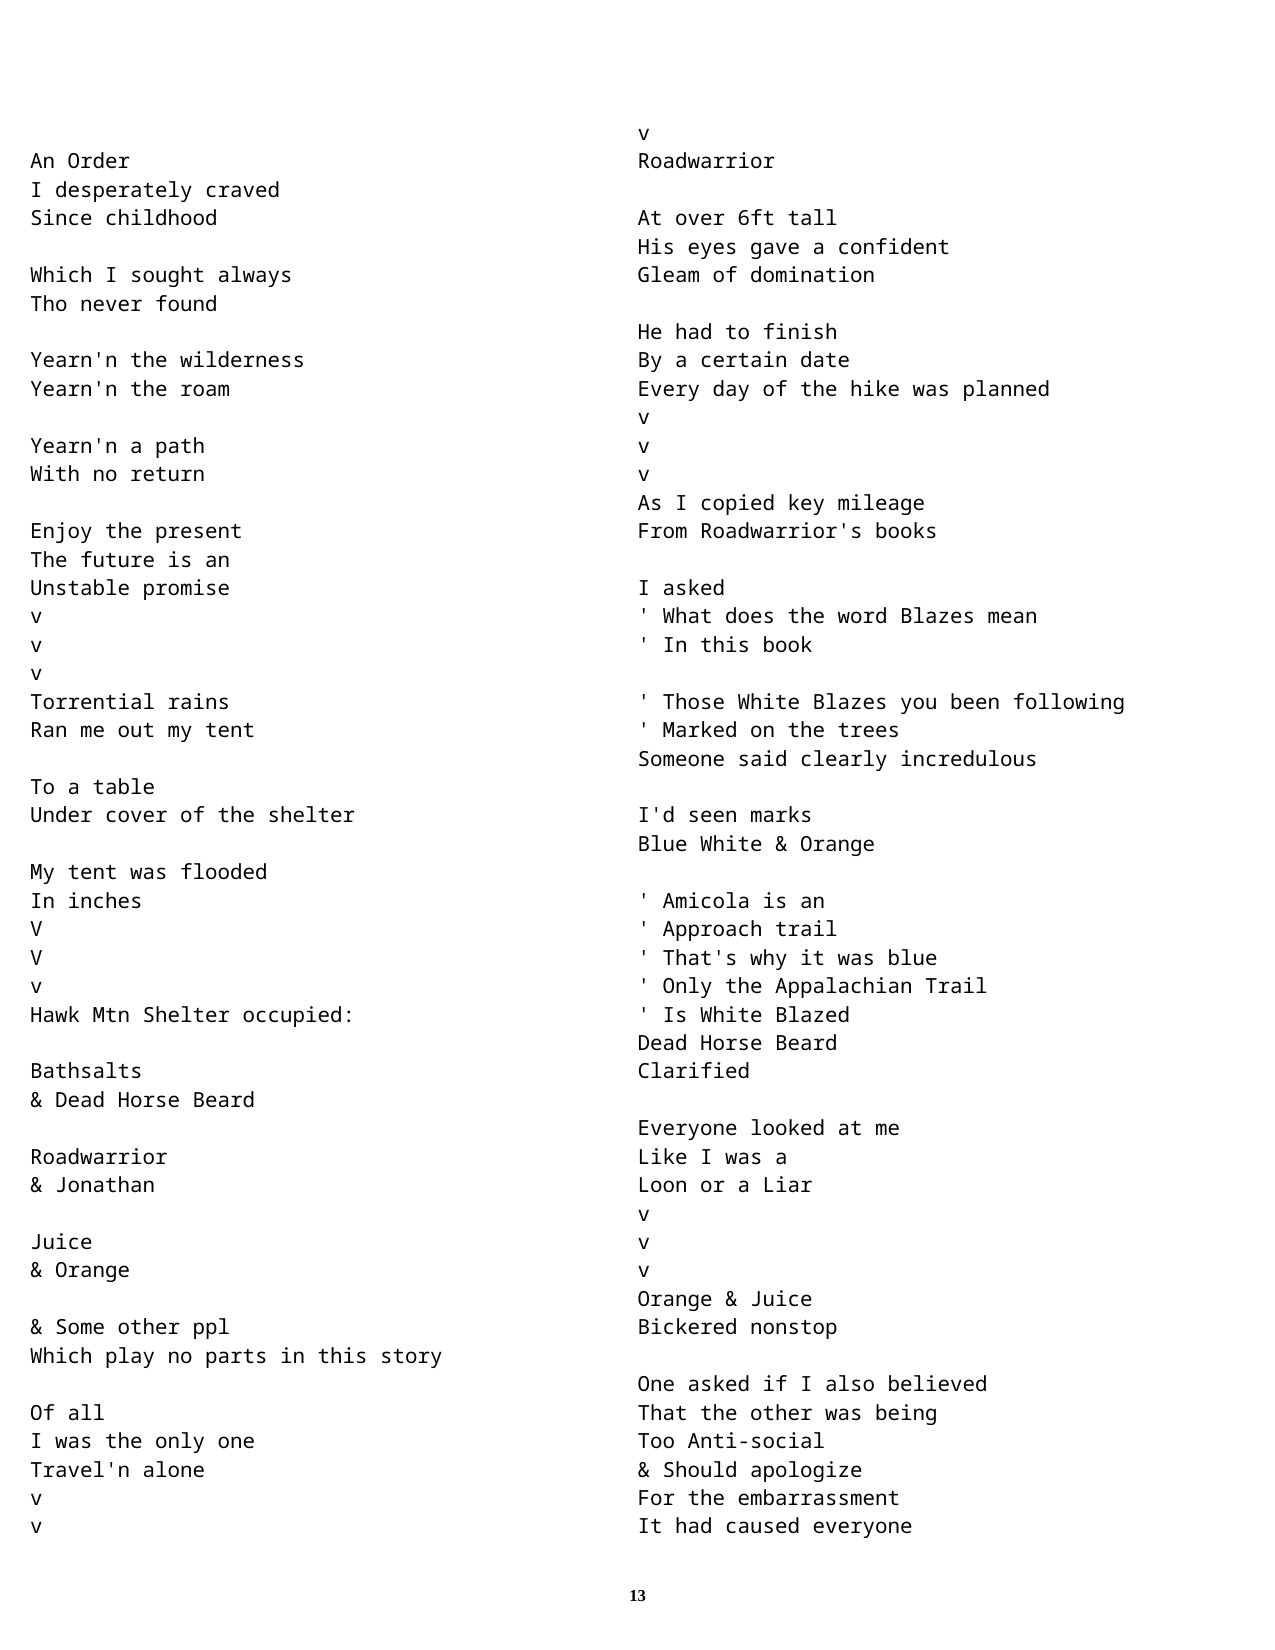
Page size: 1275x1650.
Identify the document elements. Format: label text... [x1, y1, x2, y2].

text v [30, 630, 637, 658]
text Roadwarrior [637, 147, 1245, 175]
text v [30, 1512, 637, 1540]
text From Roadwarrior's books [637, 516, 1245, 545]
text Which play no parts in this story [30, 1341, 637, 1369]
text Every day of the hike was planned [637, 374, 1245, 402]
text I'd seen marks [637, 801, 1245, 829]
text In inches [30, 886, 637, 914]
text Yearn'n the wilderness [30, 346, 637, 374]
text ' In this book [637, 630, 1245, 658]
text v [30, 1483, 637, 1512]
text Yearn'n the roam [30, 374, 637, 402]
text ' Marked on the trees [637, 715, 1245, 744]
text Bickered nonstop [637, 1312, 1245, 1341]
text Tho never found [30, 289, 637, 317]
text Ran me out my tent [30, 715, 637, 744]
text V [30, 943, 637, 971]
text v [637, 118, 1245, 147]
text Travel'n alone [30, 1455, 637, 1483]
text I asked [637, 573, 1245, 602]
text Unstable promise [30, 573, 637, 602]
text He had to finish [637, 317, 1245, 346]
text Blue White & Orange [637, 829, 1245, 857]
text Orange & Juice [637, 1284, 1245, 1312]
text The future is an [30, 545, 637, 573]
text Which I sought always [30, 260, 637, 289]
text ' Only the Appalachian Trail [637, 971, 1245, 1000]
text It had caused everyone [637, 1512, 1245, 1540]
text ' That's why it was blue [637, 943, 1245, 971]
text Roadwarrior [30, 1142, 637, 1170]
text ' Those White Blazes you been following [637, 687, 1245, 715]
text To a table [30, 772, 637, 801]
text My tent was flooded [30, 857, 637, 886]
text v [30, 658, 637, 687]
text & Dead Horse Beard [30, 1085, 637, 1113]
text I was the only one [30, 1426, 637, 1455]
text v [637, 459, 1245, 488]
text v [637, 1227, 1245, 1256]
text v [637, 1256, 1245, 1284]
text Clarified [637, 1057, 1245, 1085]
text Since childhood [30, 203, 637, 232]
text Gleam of domination [637, 260, 1245, 289]
text ' Amicola is an [637, 886, 1245, 914]
text Yearn'n a path [30, 431, 637, 459]
text I desperately craved [30, 175, 637, 203]
text ' What does the word Blazes mean [637, 602, 1245, 630]
text Someone said clearly incredulous [637, 744, 1245, 772]
text With no return [30, 459, 637, 488]
text As I copied key mileage [637, 488, 1245, 516]
text v [30, 602, 637, 630]
text v [637, 1199, 1245, 1227]
text Too Anti-social [637, 1426, 1245, 1455]
text v [637, 402, 1245, 431]
text Bathsalts [30, 1057, 637, 1085]
text Hawk Mtn Shelter occupied: [30, 1000, 637, 1028]
text v [30, 971, 637, 1000]
text V [30, 914, 637, 943]
text His eyes gave a confident [637, 232, 1245, 260]
text At over 6ft tall [637, 203, 1245, 232]
text An Order [30, 147, 637, 175]
text Dead Horse Beard [637, 1028, 1245, 1057]
text That the other was being [637, 1398, 1245, 1426]
text ' Is White Blazed [637, 1000, 1245, 1028]
text Like I was a [637, 1142, 1245, 1170]
text Everyone looked at me [637, 1113, 1245, 1142]
text Loon or a Liar [637, 1170, 1245, 1199]
text Of all [30, 1398, 637, 1426]
text One asked if I also believed [637, 1369, 1245, 1398]
text For the embarrassment [637, 1483, 1245, 1512]
text Torrential rains [30, 687, 637, 715]
text & Should apologize [637, 1455, 1245, 1483]
text & Jonathan [30, 1170, 637, 1199]
text By a certain date [637, 346, 1245, 374]
text & Some other ppl [30, 1312, 637, 1341]
text Juice [30, 1227, 637, 1256]
text Enjoy the present [30, 516, 637, 545]
text Under cover of the shelter [30, 801, 637, 829]
text v [637, 431, 1245, 459]
text & Orange [30, 1256, 637, 1284]
text ' Approach trail [637, 914, 1245, 943]
